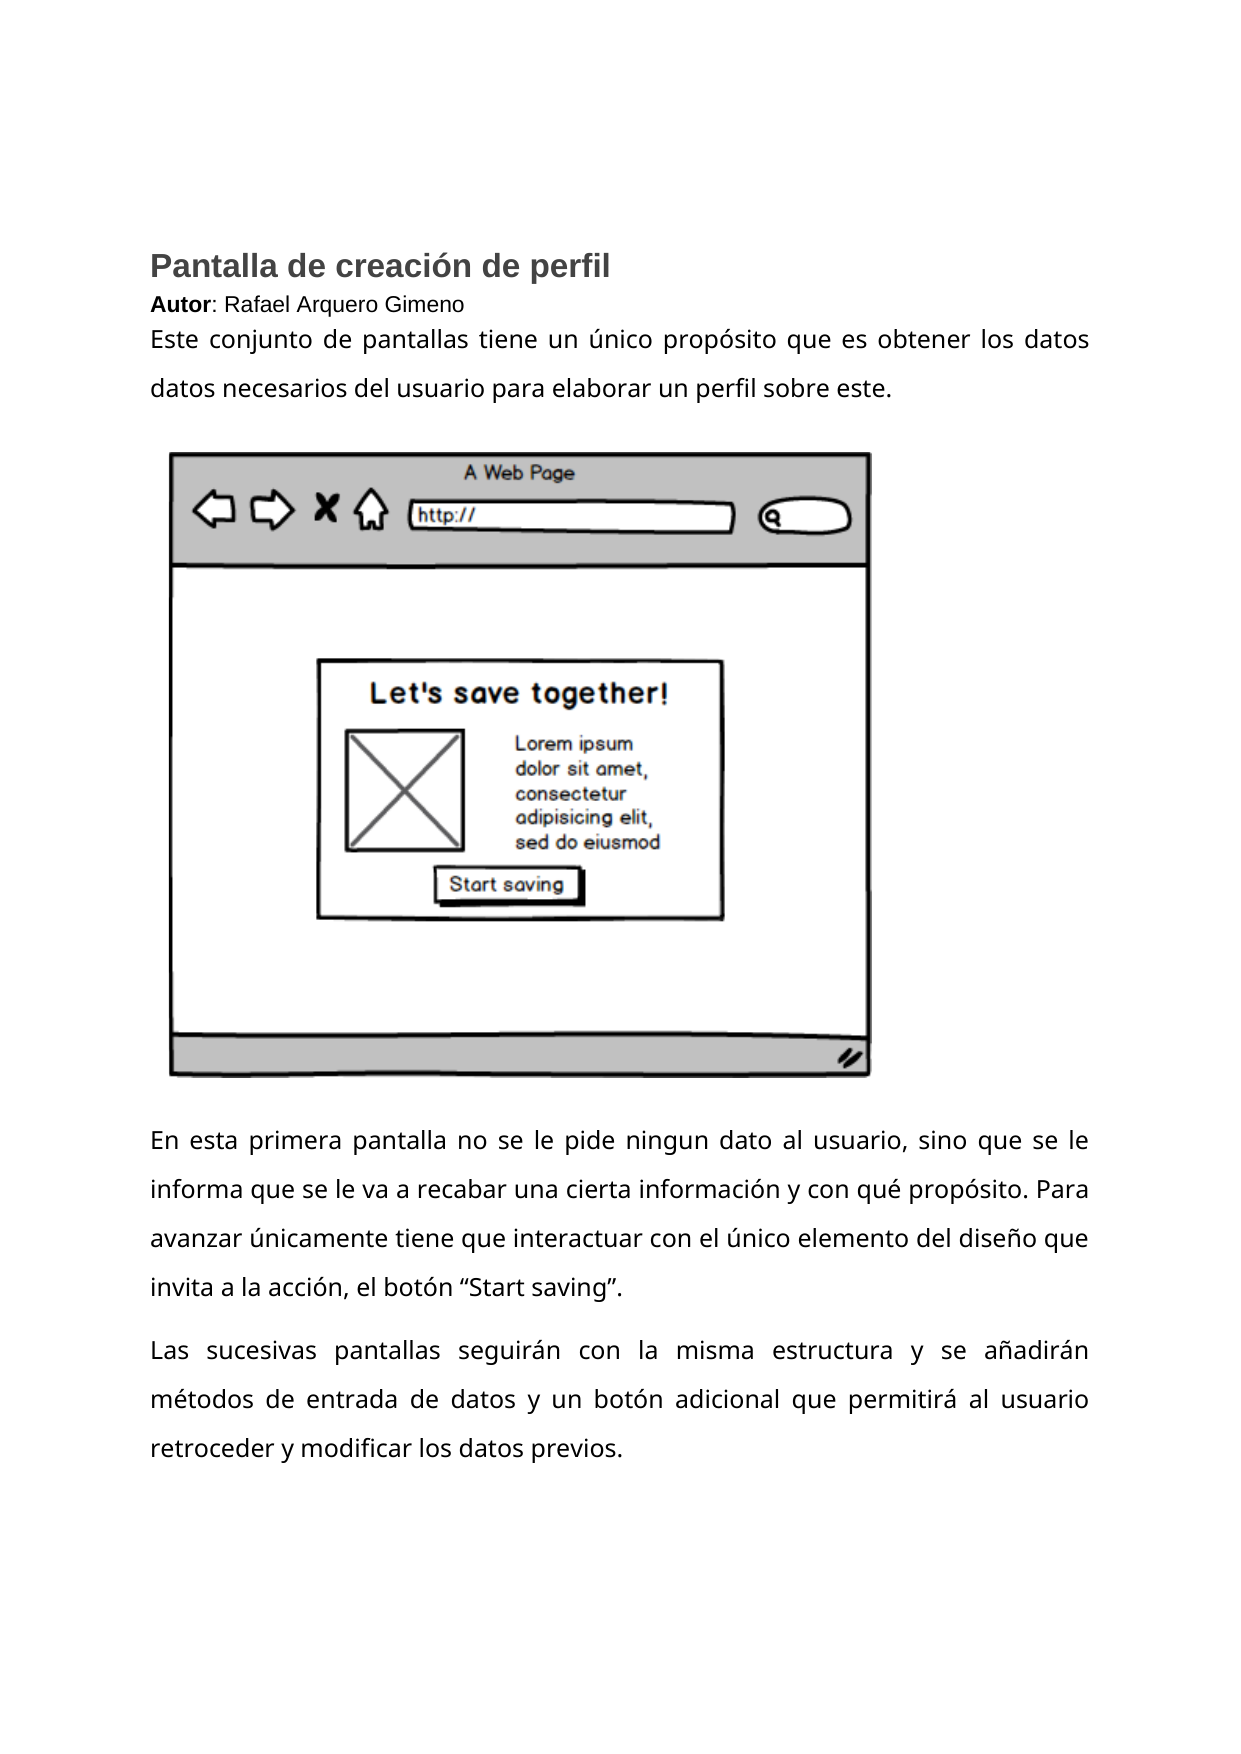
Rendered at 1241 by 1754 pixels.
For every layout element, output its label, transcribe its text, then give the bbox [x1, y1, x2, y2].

picture [168, 452, 872, 1078]
text Las sucesivas pantallas seguirán con la misma estructura y se añadirán métodos de entrada de datos y un botón adicional que permitirá al usuario retroceder y modificar los datos previos. [150, 1333, 1091, 1465]
text Autor: Rafael Arquero Gimeno [150, 292, 1091, 318]
subtitle Pantalla de creación de perfil [150, 247, 1091, 285]
text En esta primera pantalla no se le pide ningun dato al usuario, sino que se le informa que se le va a recabar una cierta información y con qué propósito. Para avanzar únicamente tiene que interactuar con el único elemento del diseño que invita a la acción, el botón “Start saving”. [150, 1122, 1091, 1303]
text Este conjunto de pantallas tiene un único propósito que es obtener los datos datos necesarios del usuario para elaborar un perfil sobre este. [150, 322, 1091, 404]
